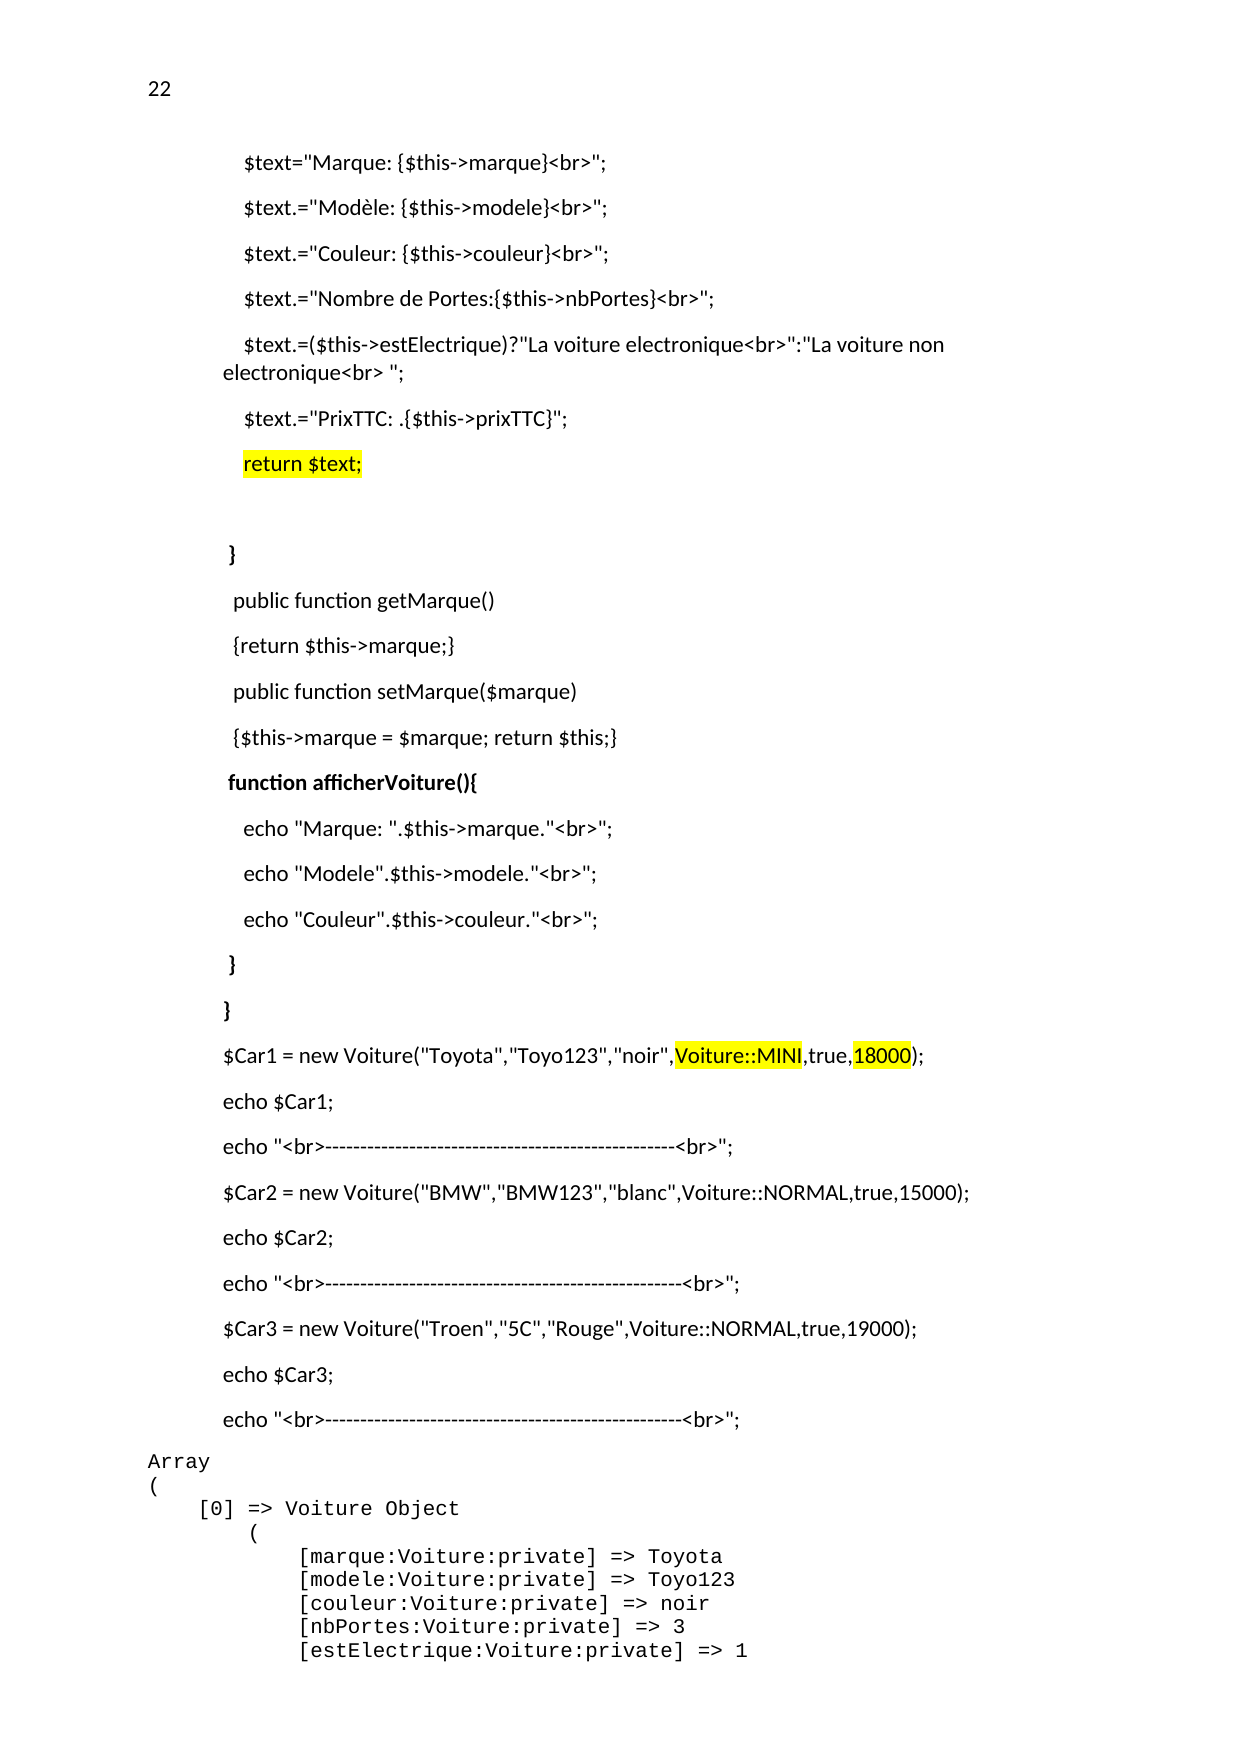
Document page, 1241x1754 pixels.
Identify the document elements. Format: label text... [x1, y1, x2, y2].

list $text.="Nombre de Portes:{$this->nbPortes}<br>"; [223, 284, 1093, 312]
list } [223, 541, 1093, 569]
list echo $Car2; [223, 1223, 1093, 1251]
list echo "Modele".$this->modele."<br>"; [223, 859, 1093, 887]
text ( [148, 1522, 1093, 1546]
list $text.="Modèle: {$this->modele}<br>"; [223, 193, 1093, 221]
list {$this->marque = $marque; return $this;} [223, 723, 1093, 751]
list echo "<br>---------------------------------------------------<br>"; [223, 1269, 1093, 1297]
list {return $this->marque;} [223, 632, 1093, 660]
text [modele:Voiture:private] => Toyo123 [148, 1569, 1093, 1593]
text ( [148, 1475, 1093, 1498]
list echo $Car1; [223, 1087, 1093, 1115]
list public function setMarque($marque) [223, 677, 1093, 705]
list $Car1 = new Voiture("Toyota","Toyo123","noir",Voiture::MINI,true,18000); [223, 1041, 1093, 1069]
list echo "Couleur".$this->couleur."<br>"; [223, 905, 1093, 933]
list echo "<br>---------------------------------------------------<br>"; [223, 1406, 1093, 1433]
list function afficherVoiture(){ [223, 768, 1093, 796]
list echo $Car3; [223, 1360, 1093, 1388]
list echo "Marque: ".$this->marque."<br>"; [223, 814, 1093, 842]
text [couleur:Voiture:private] => noir [148, 1593, 1093, 1617]
list public function getMarque() [223, 586, 1093, 614]
list $Car2 = new Voiture("BMW","BMW123","blanc",Voiture::NORMAL,true,15000); [223, 1178, 1093, 1206]
list } [223, 950, 1093, 978]
text [estElectrique:Voiture:private] => 1 [148, 1640, 1093, 1664]
list } [223, 996, 1093, 1024]
list echo "<br>--------------------------------------------------<br>"; [223, 1132, 1093, 1160]
text [marque:Voiture:private] => Toyota [148, 1546, 1093, 1569]
list return $text; [223, 449, 1093, 478]
text Array [148, 1451, 1093, 1475]
text [0] => Voiture Object [148, 1498, 1093, 1522]
list $text="Marque: {$this->marque}<br>"; [223, 148, 1093, 176]
list $Car3 = new Voiture("Troen","5C","Rouge",Voiture::NORMAL,true,19000); [223, 1314, 1093, 1342]
text [nbPortes:Voiture:private] => 3 [148, 1617, 1093, 1640]
list $text.=($this->estElectrique)?"La voiture electronique<br>":"La voiture non electronique<br> "; [223, 330, 1093, 387]
list $text.="Couleur: {$this->couleur}<br>"; [223, 239, 1093, 267]
list $text.="PrixTTC: .{$this->prixTTC}"; [223, 404, 1093, 432]
